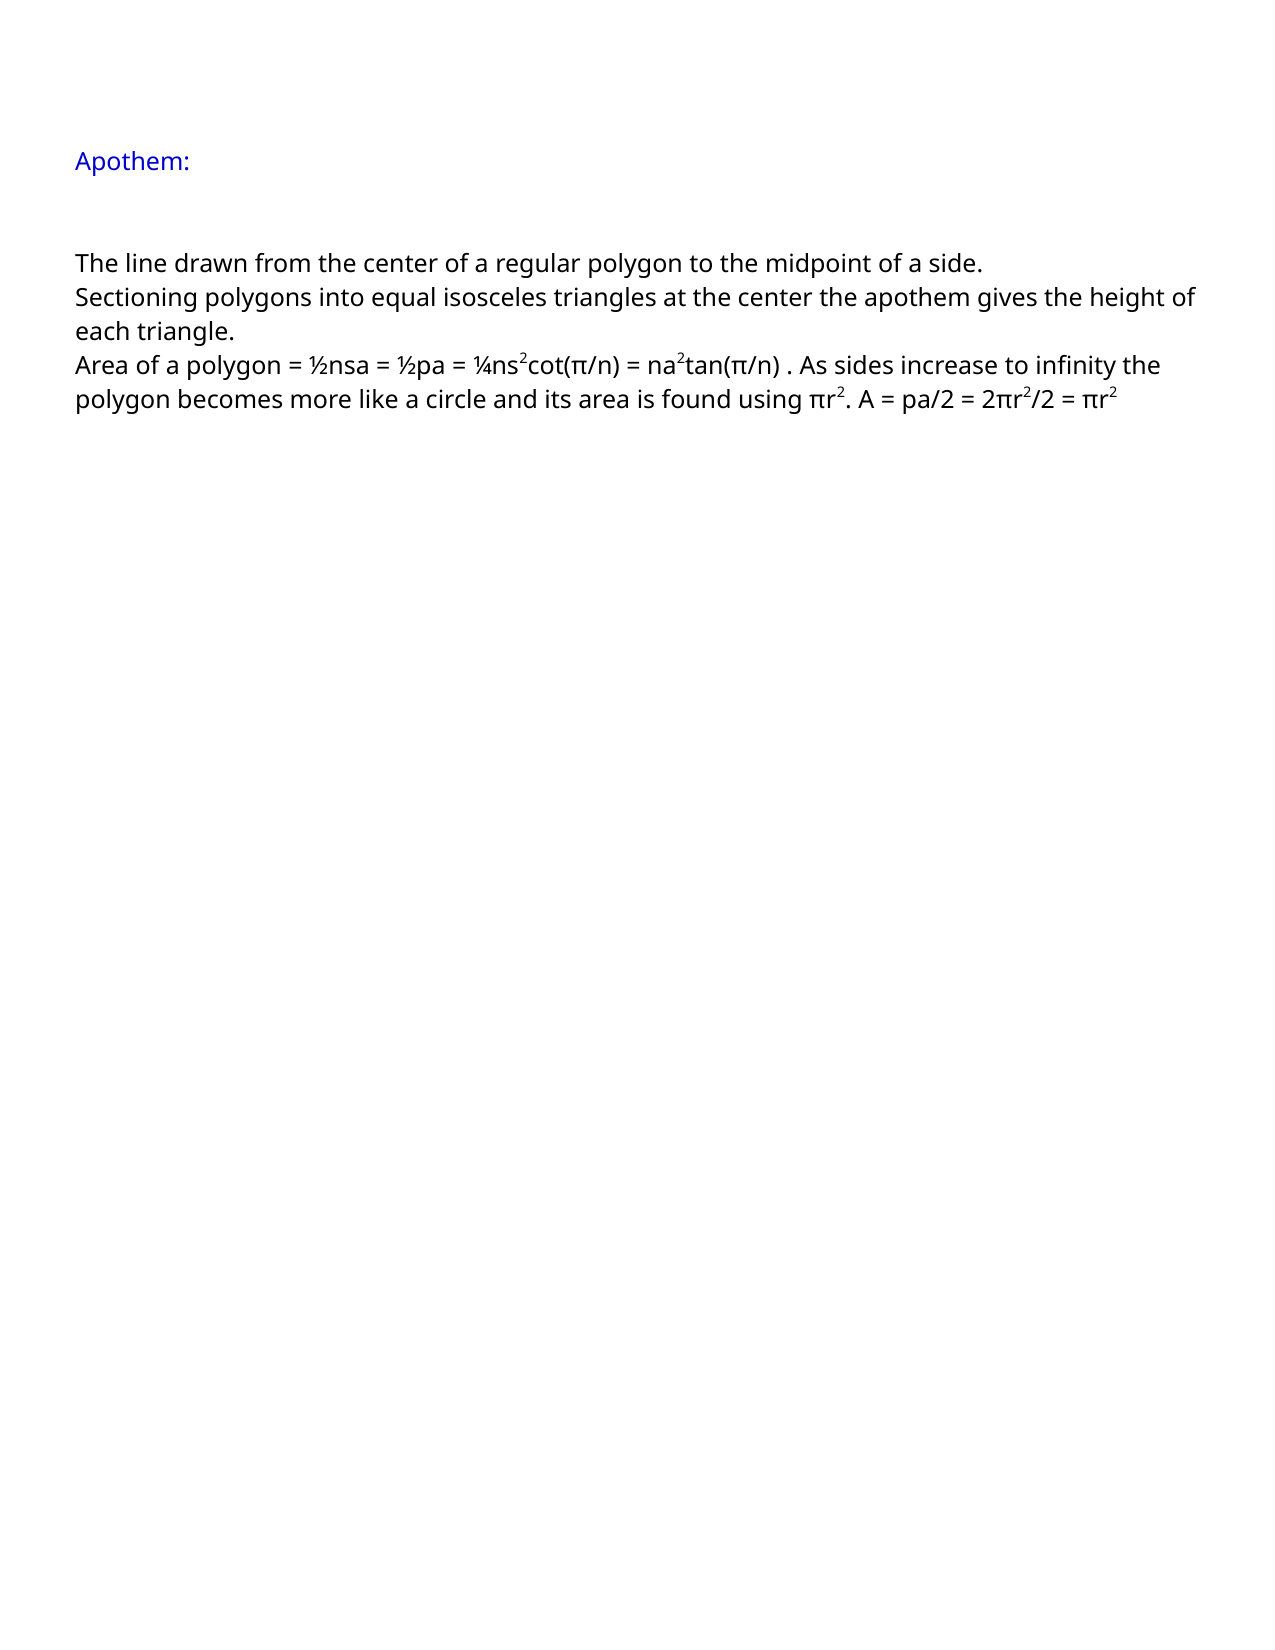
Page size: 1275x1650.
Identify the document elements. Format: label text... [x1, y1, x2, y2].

text Apothem: [75, 143, 1200, 177]
text The line drawn from the center of a regular polygon to the midpoint of a side. [75, 245, 1200, 279]
text Sectioning polygons into equal isosceles triangles at the center the apothem gives the height of each triangle. [75, 279, 1200, 347]
text Area of a polygon = ½nsa = ½pa = ¼ns2cot(π/n) = na2tan(π/n) . As sides increase to infinity the polygon becomes more like a circle and its area is found using πr2. A = pa/2 = 2πr2/2 = πr2 [75, 347, 1200, 416]
